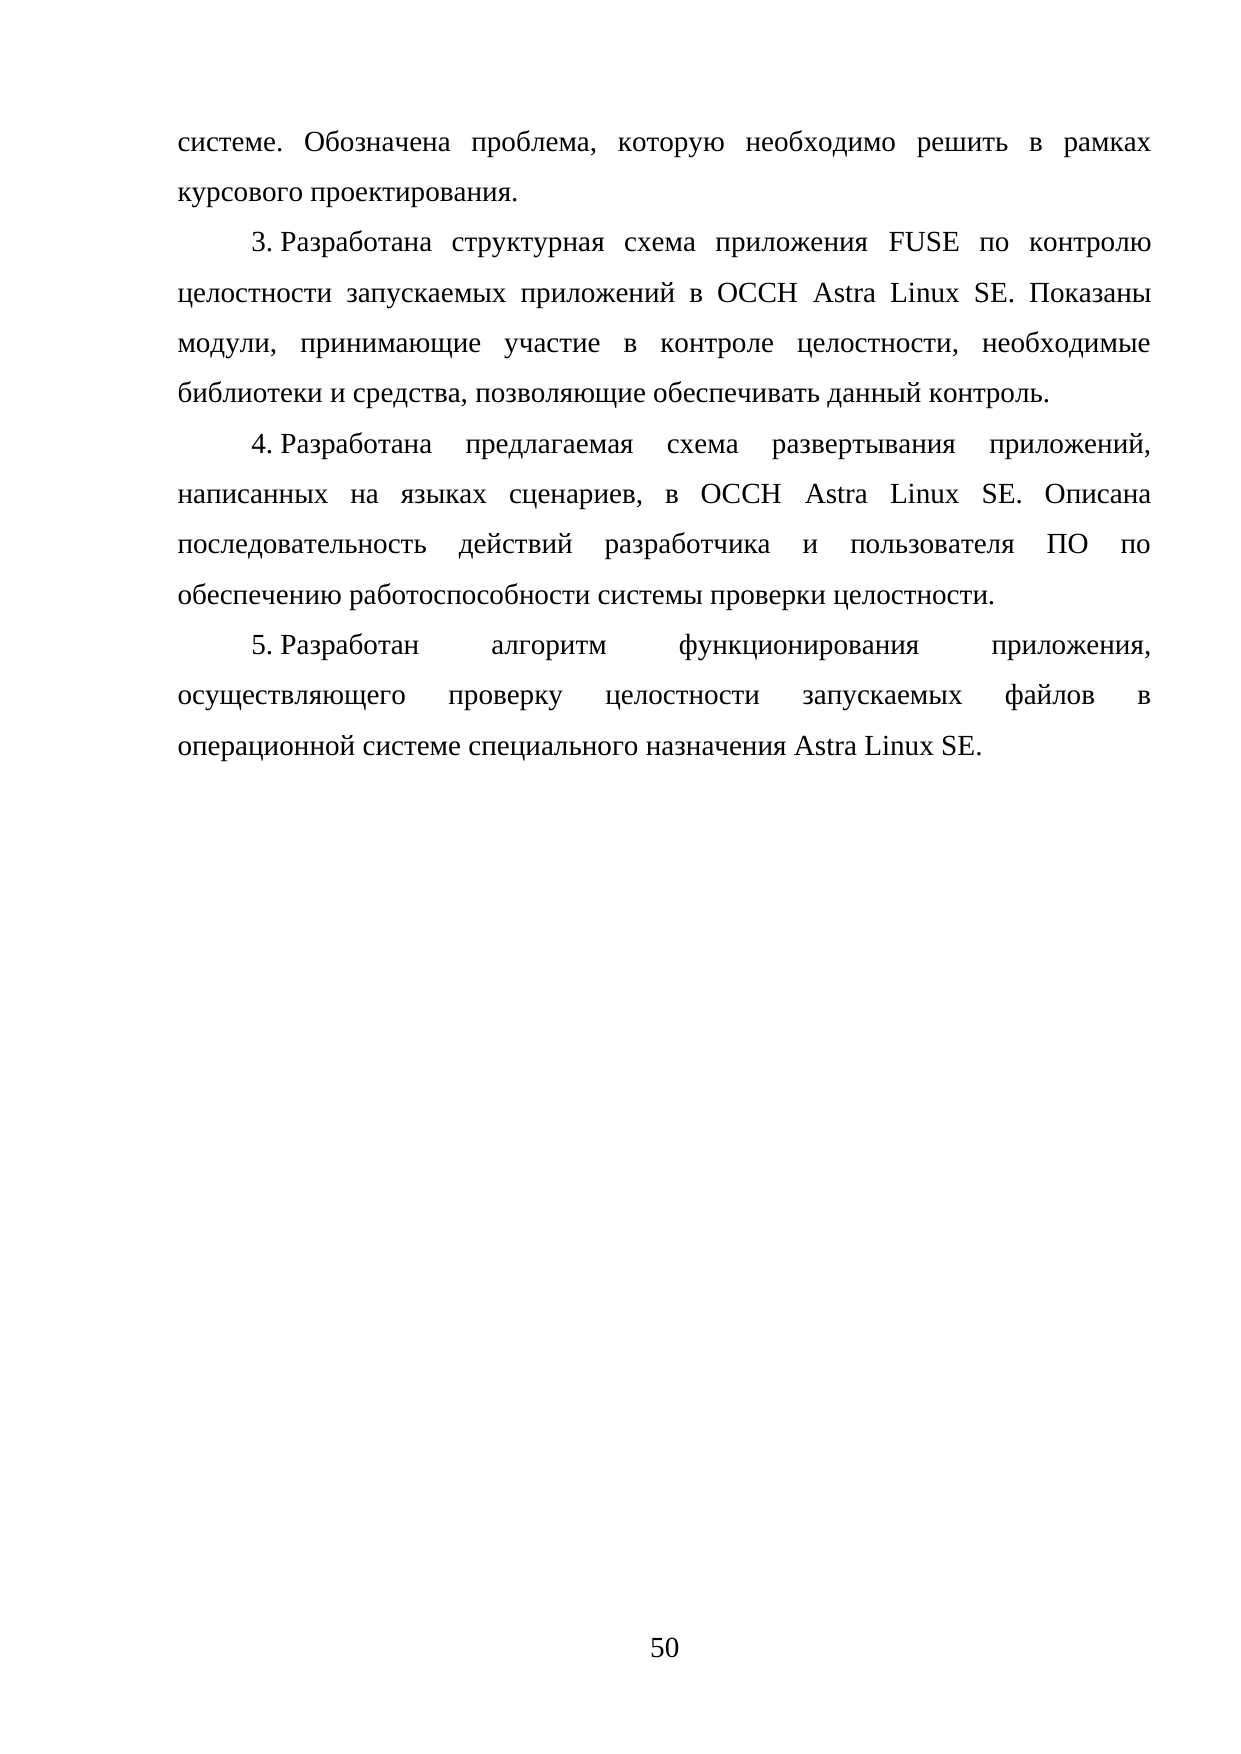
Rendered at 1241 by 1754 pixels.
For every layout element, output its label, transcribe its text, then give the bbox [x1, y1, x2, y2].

list системе. Обозначена проблема, которую необходимо решить в рамках курсового проектирования. [177, 124, 1152, 208]
list Разработан алгоритм функционирования приложения, осуществляющего проверку целостности запускаемых файлов в операционной системе специального назначения Astra Linux SЕ. [177, 627, 1152, 761]
list Разработана предлагаемая схема развертывания приложений, написанных на языках сценариев, в ОССН Astra Linux SE. Описана последовательность действий разработчика и пользователя ПО по обеспечению работоспособности системы проверки целостности. [177, 426, 1152, 610]
list Разработана структурная схема приложения FUSE по контролю целостности запускаемых приложений в ОССН Astra Linux SE. Показаны модули, принимающие участие в контроле целостности, необходимые библиотеки и средства, позволяющие обеспечивать данный контроль. [177, 224, 1152, 409]
